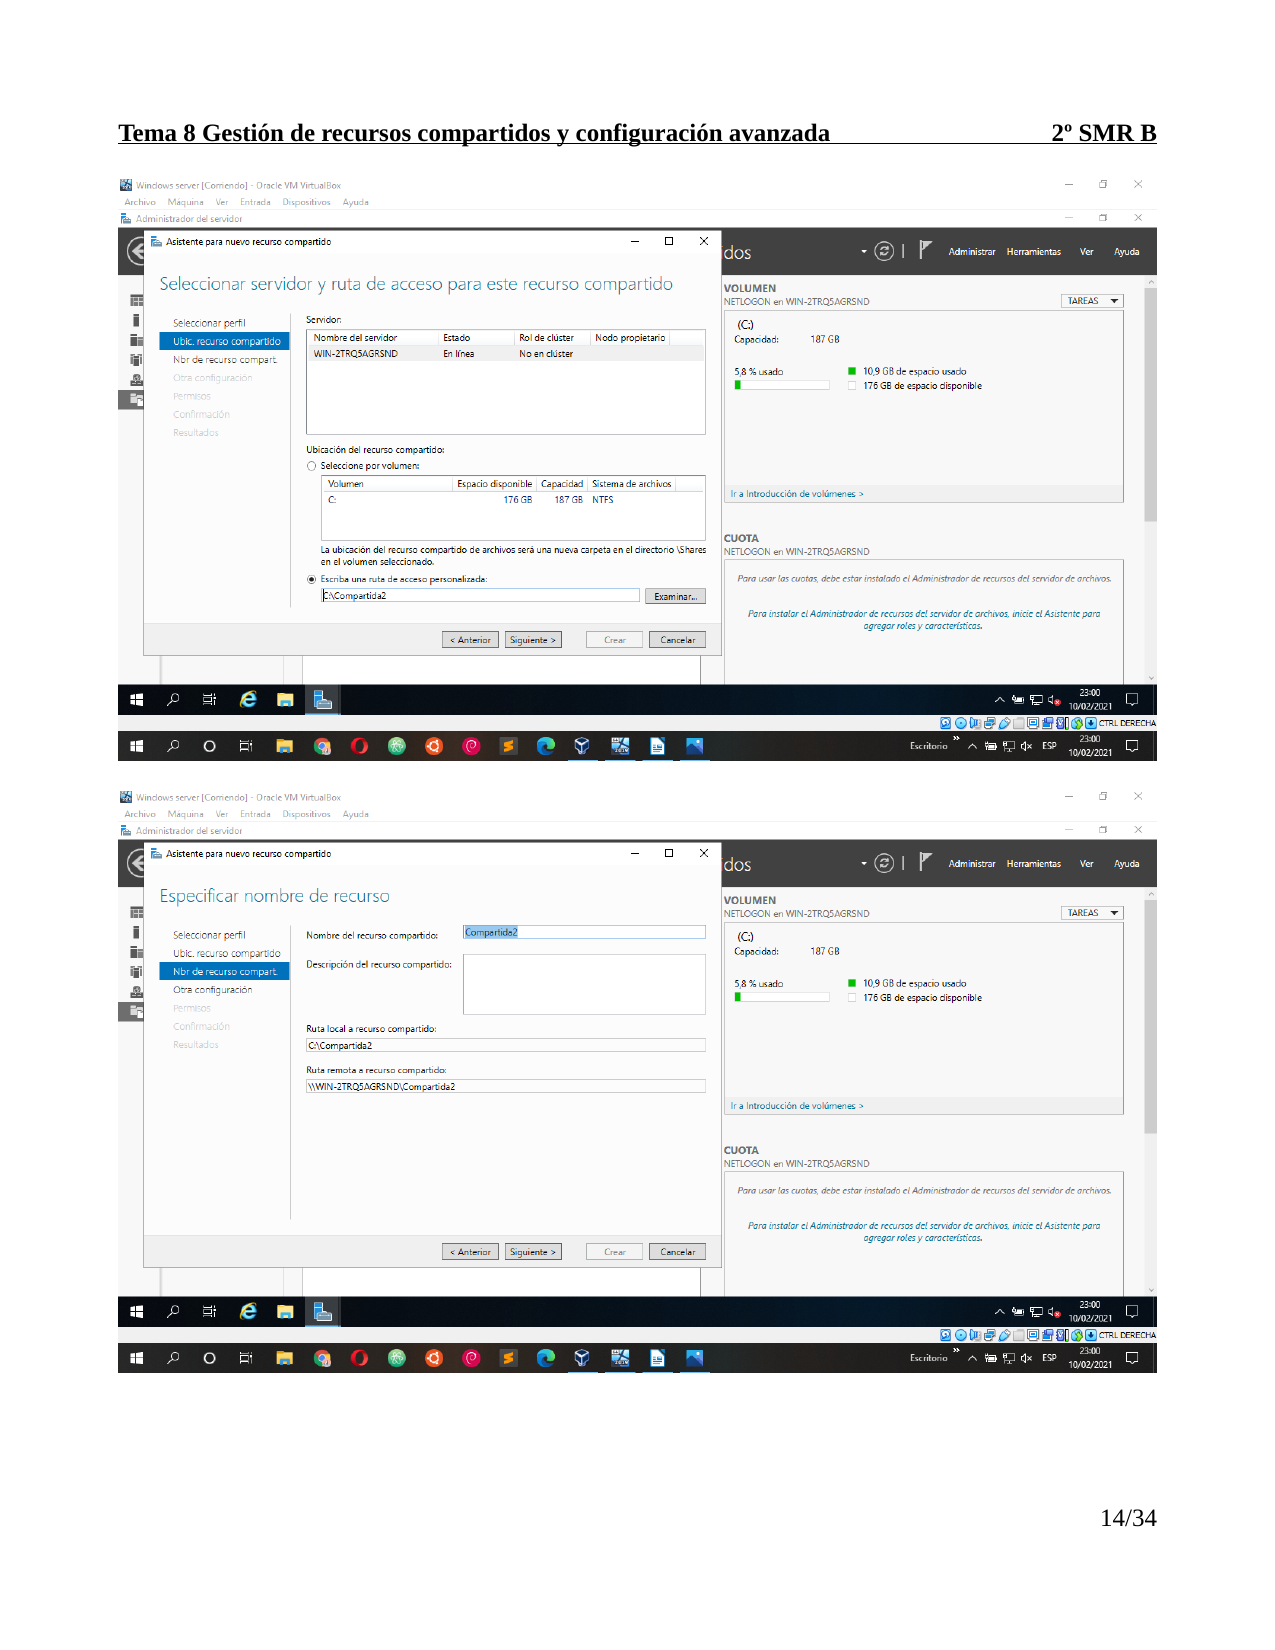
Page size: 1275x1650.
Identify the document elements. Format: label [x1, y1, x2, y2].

picture [118, 176, 1157, 761]
picture [118, 789, 1157, 1373]
